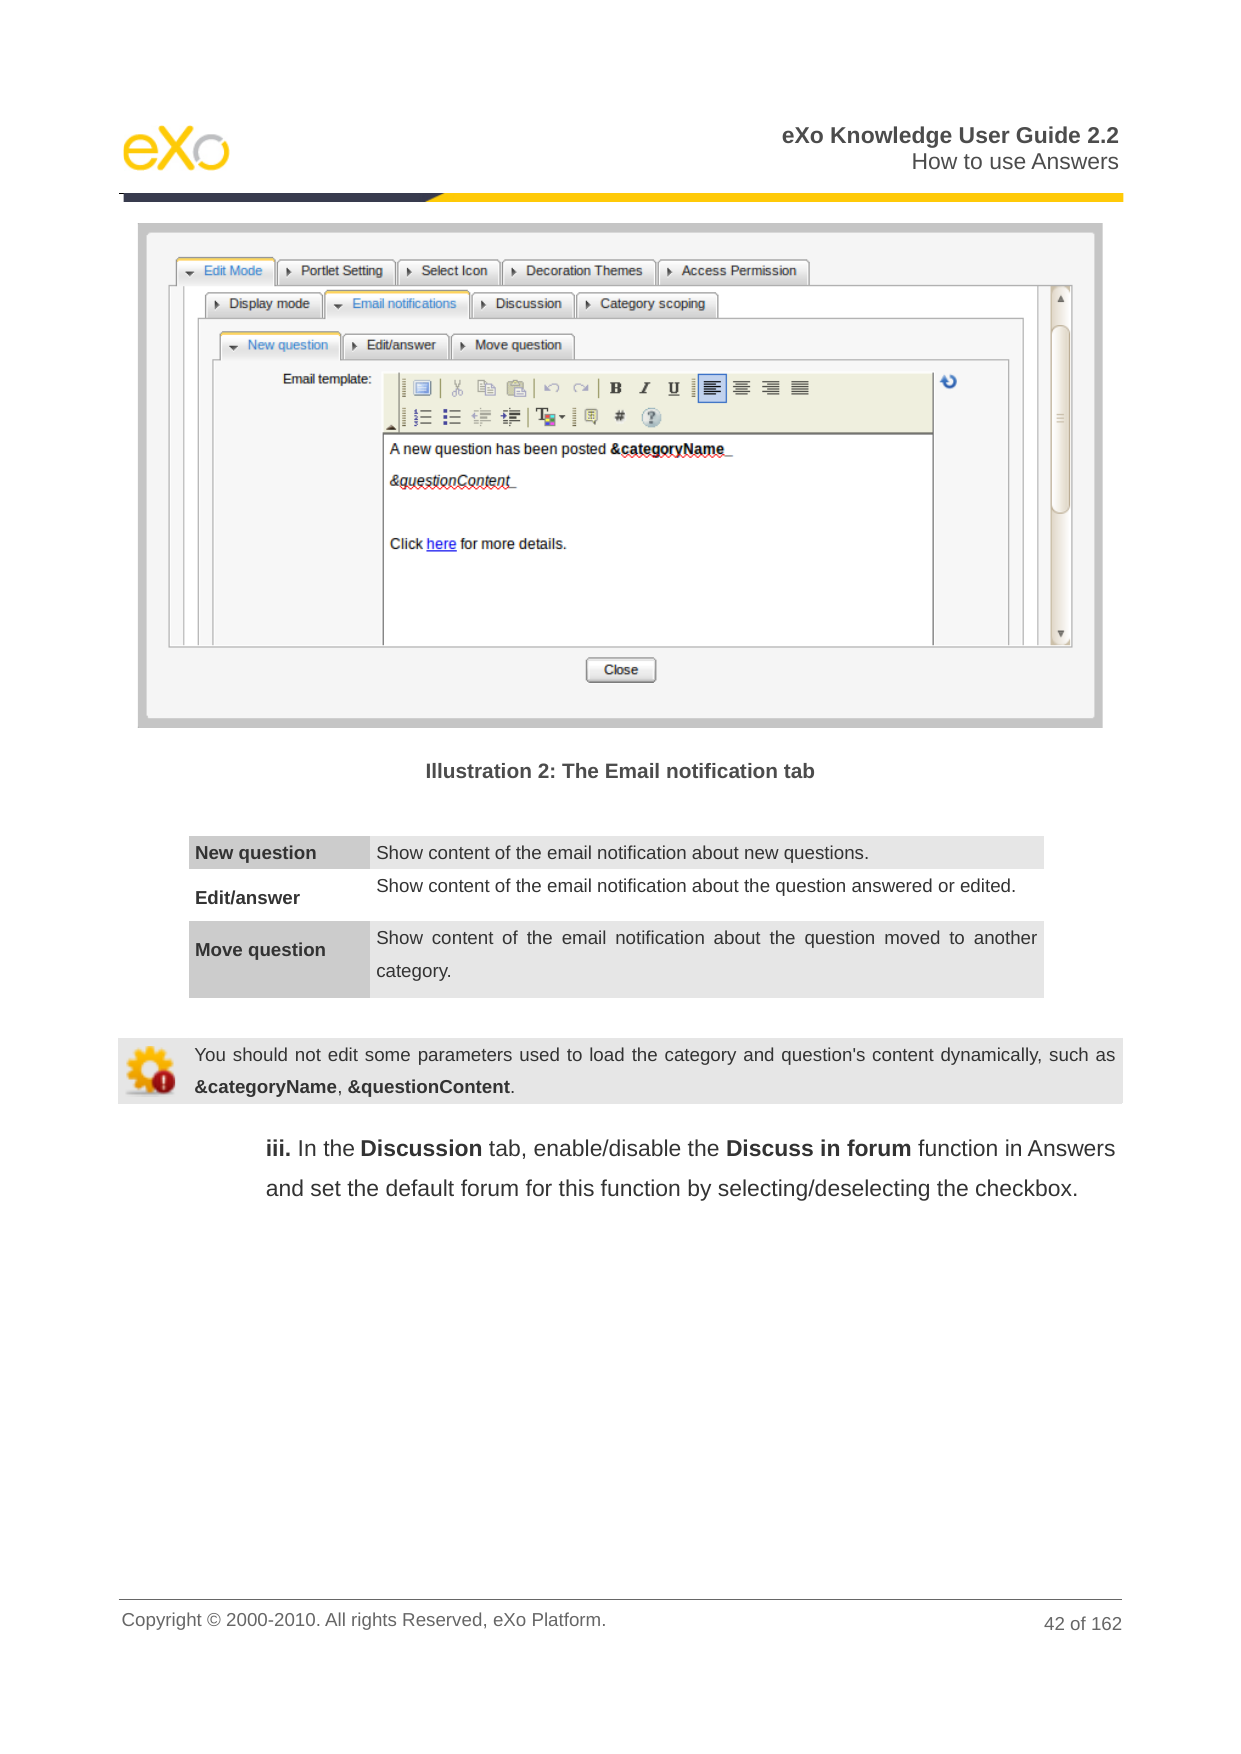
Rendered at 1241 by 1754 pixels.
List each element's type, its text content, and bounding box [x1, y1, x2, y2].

text iii. In the Discussion tab, enable/disable the Discuss in forum function in Answers and set the default forum for this function by selecting/deselecting the checkbox. [118, 1135, 1122, 1201]
table_cell Show content of the email notification about the question answered or edited. [370, 869, 1044, 921]
text Illustration 2: The Email notification tab [138, 728, 1103, 783]
table_header Show content of the email notification about new questions. [370, 836, 1044, 869]
table_cell Move question [189, 921, 370, 998]
picture [123, 125, 230, 171]
picture [137, 223, 1103, 728]
table_header New question [189, 836, 370, 869]
picture [125, 1046, 175, 1097]
table_header You should not edit some parameters used to load the category and question's content dynamically, such as &categoryName, &questionContent. [189, 1039, 1122, 1103]
table_cell Edit/answer [189, 869, 370, 921]
table_cell Show content of the email notification about the question moved to another category. [370, 921, 1044, 998]
picture [123, 193, 1124, 202]
table_header [119, 1039, 188, 1103]
